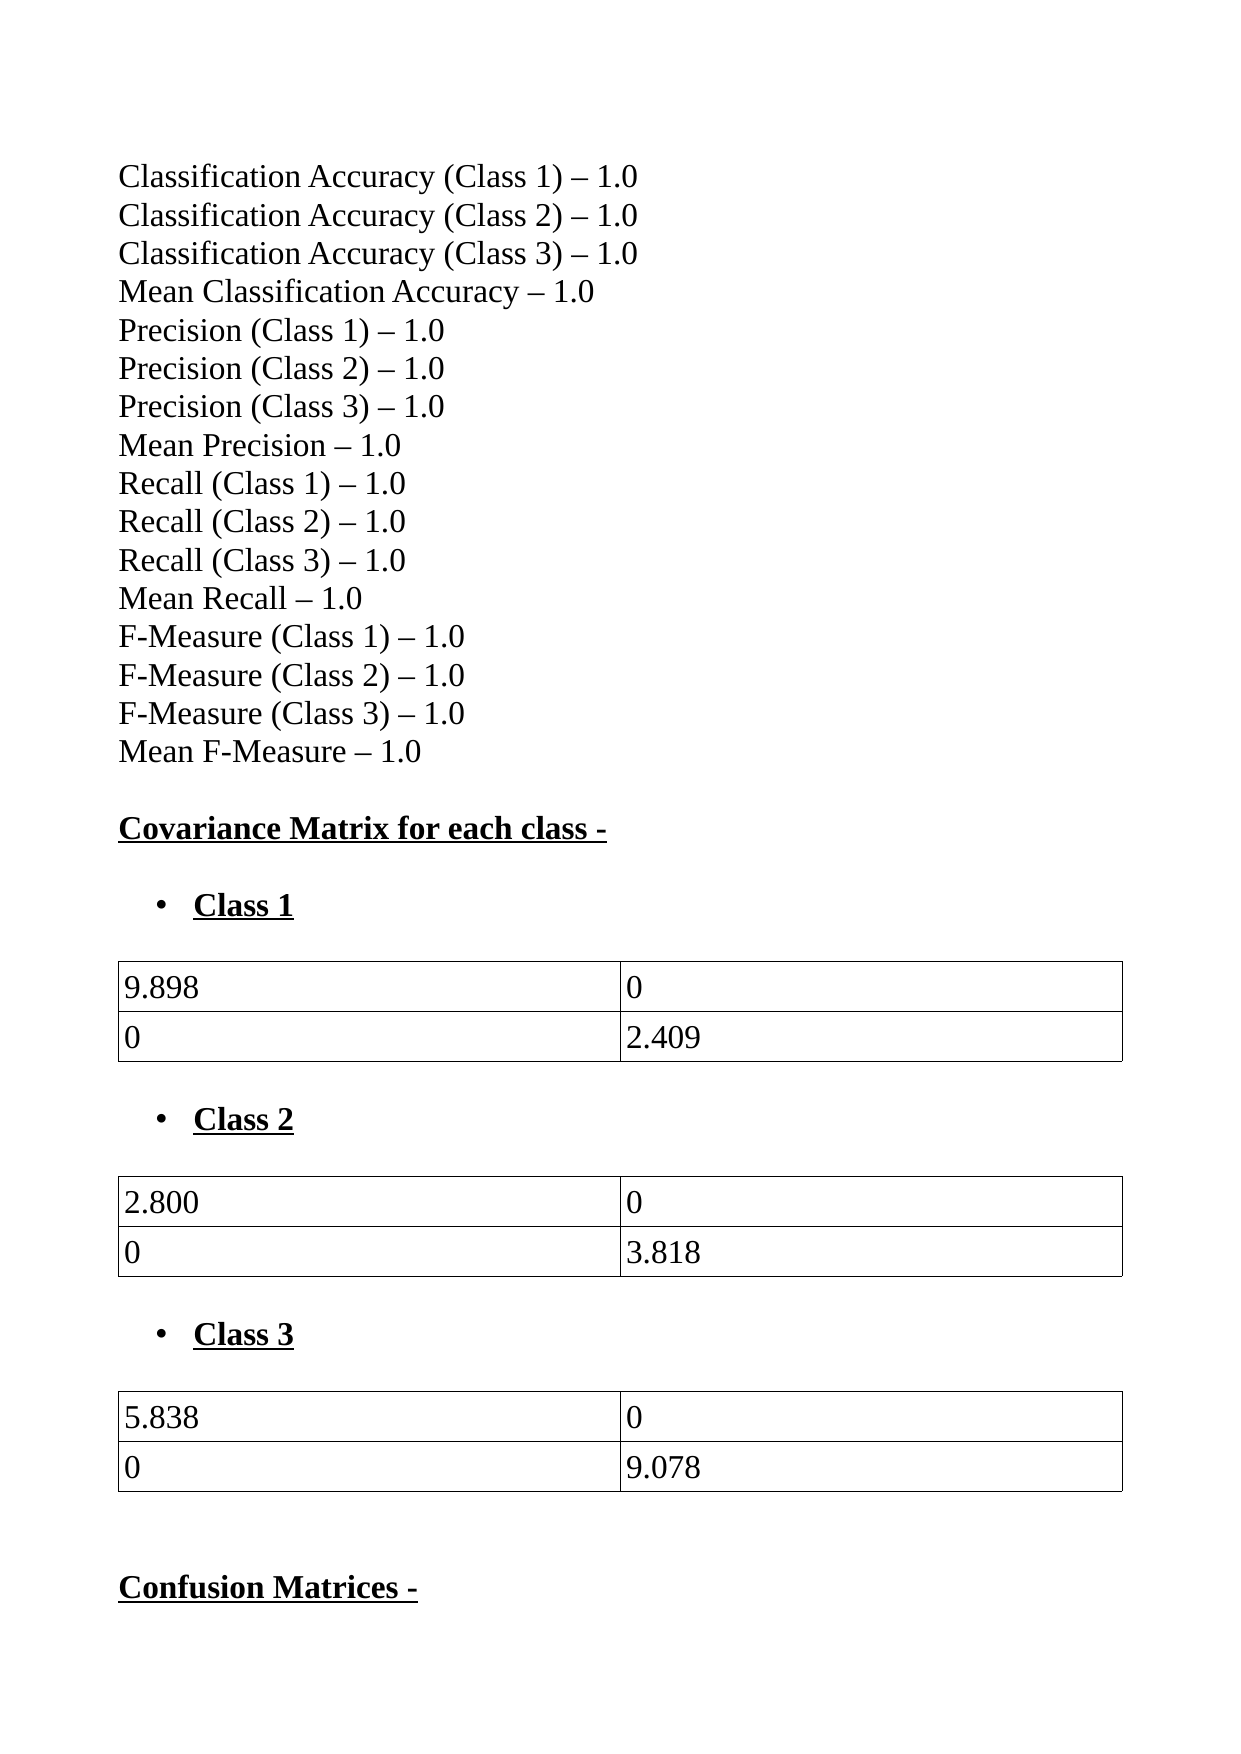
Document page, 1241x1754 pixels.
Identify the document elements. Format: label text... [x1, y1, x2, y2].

table_header 9.898 [119, 962, 620, 1011]
text Recall (Class 3) – 1.0 [118, 540, 1122, 578]
text Mean Classification Accuracy – 1.0 [118, 271, 1122, 310]
table_cell 0 [119, 1227, 620, 1276]
table_cell 0 [119, 1442, 620, 1491]
list Class 1 [156, 885, 1122, 923]
table_cell 0 [119, 1012, 620, 1061]
text Precision (Class 2) – 1.0 [118, 348, 1122, 386]
text Recall (Class 2) – 1.0 [118, 501, 1122, 540]
table_header 0 [621, 962, 1122, 1011]
text F-Measure (Class 2) – 1.0 [118, 655, 1122, 693]
text F-Measure (Class 3) – 1.0 [118, 693, 1122, 731]
text Precision (Class 1) – 1.0 [118, 310, 1122, 348]
table_header 5.838 [119, 1392, 620, 1441]
text Classification Accuracy (Class 3) – 1.0 [118, 233, 1122, 271]
text Precision (Class 3) – 1.0 [118, 386, 1122, 425]
text Mean Precision – 1.0 [118, 425, 1122, 463]
text Classification Accuracy (Class 1) – 1.0 [118, 156, 1122, 195]
table_header 2.800 [119, 1177, 620, 1226]
list Class 3 [156, 1314, 1122, 1353]
text Confusion Matrices - [118, 1568, 1122, 1606]
text Mean Recall – 1.0 [118, 578, 1122, 616]
list Class 2 [156, 1100, 1122, 1138]
text Classification Accuracy (Class 2) – 1.0 [118, 195, 1122, 233]
text Covariance Matrix for each class - [118, 808, 1122, 846]
text F-Measure (Class 1) – 1.0 [118, 616, 1122, 655]
table_cell 3.818 [621, 1227, 1122, 1276]
text Mean F-Measure – 1.0 [118, 731, 1122, 770]
table_cell 2.409 [621, 1012, 1122, 1061]
table_header 0 [621, 1392, 1122, 1441]
table_header 0 [621, 1177, 1122, 1226]
table_cell 9.078 [621, 1442, 1122, 1491]
text Recall (Class 1) – 1.0 [118, 463, 1122, 501]
